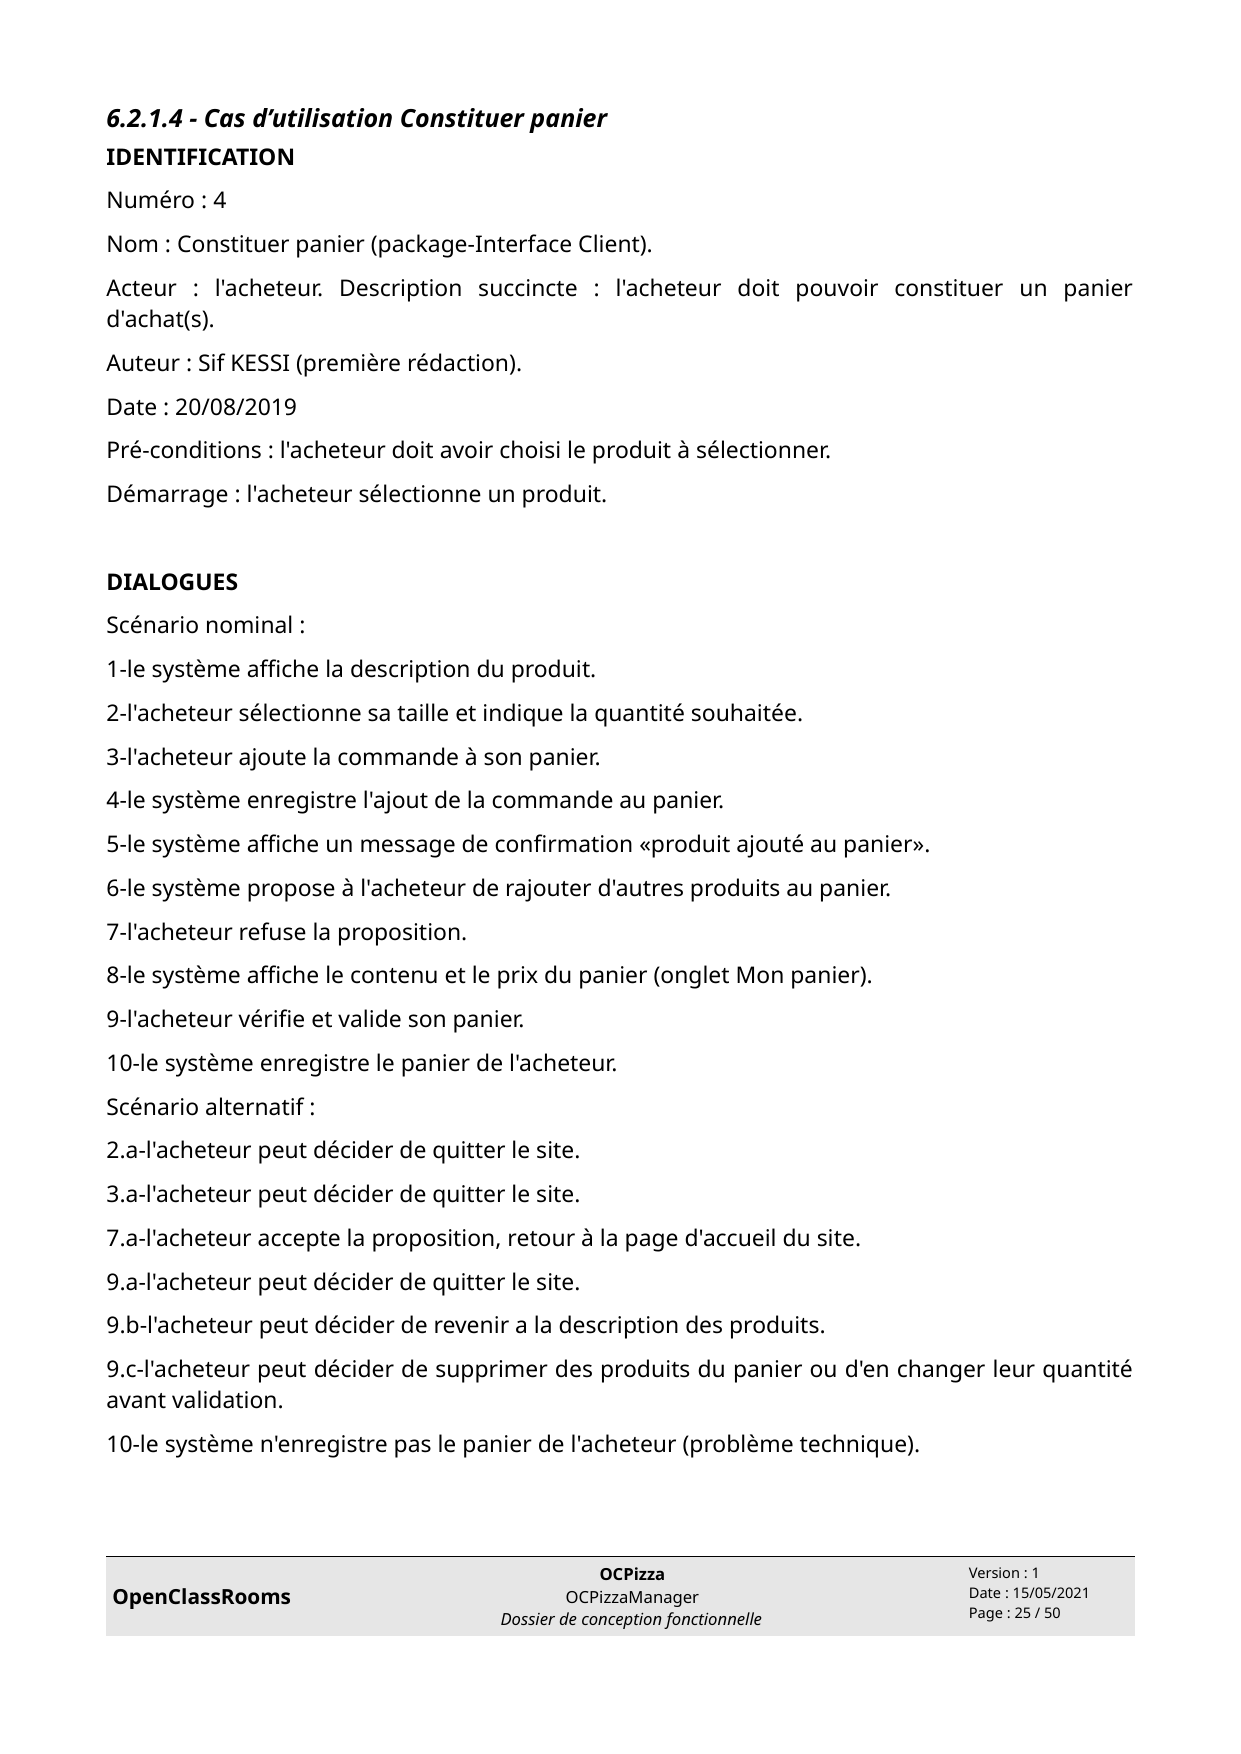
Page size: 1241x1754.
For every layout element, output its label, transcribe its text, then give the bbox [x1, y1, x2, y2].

text 8-le système affiche le contenu et le prix du panier (onglet Mon panier). [106, 959, 1134, 991]
text Acteur : l'acheteur. Description succincte : l'acheteur doit pouvoir constituer un panier d'achat(s). [106, 272, 1134, 334]
text 2.a-l'acheteur peut décider de quitter le site. [106, 1134, 1134, 1166]
text Démarrage : l'acheteur sélectionne un produit. [106, 478, 1134, 509]
text 9.a-l'acheteur peut décider de quitter le site. [106, 1266, 1134, 1297]
text 6-le système propose à l'acheteur de rajouter d'autres produits au panier. [106, 872, 1134, 903]
text Date : 20/08/2019 [106, 391, 1134, 422]
text Numéro : 4 [106, 184, 1134, 216]
text 9.b-l'acheteur peut décider de revenir a la description des produits. [106, 1309, 1134, 1341]
text Auteur : Sif KESSI (première rédaction). [106, 347, 1134, 378]
text 3.a-l'acheteur peut décider de quitter le site. [106, 1178, 1134, 1209]
text 1-le système affiche la description du produit. [106, 653, 1134, 684]
text Scénario nominal : [106, 609, 1134, 641]
text 3-l'acheteur ajoute la commande à son panier. [106, 741, 1134, 772]
text 7-l'acheteur refuse la proposition. [106, 916, 1134, 947]
text 5-le système affiche un message de confirmation «produit ajouté au panier». [106, 828, 1134, 859]
text Nom : Constituer panier (package-Interface Client). [106, 228, 1134, 259]
text 9-l'acheteur vérifie et valide son panier. [106, 1003, 1134, 1034]
text Pré-conditions : l'acheteur doit avoir choisi le produit à sélectionner. [106, 434, 1134, 466]
text 10-le système enregistre le panier de l'acheteur. [106, 1047, 1134, 1078]
text DIALOGUES [106, 566, 1134, 597]
text 9.c-l'acheteur peut décider de supprimer des produits du panier ou d'en changer leur quantité avant validation. [106, 1353, 1134, 1416]
text Scénario alternatif : [106, 1091, 1134, 1122]
text 4-le système enregistre l'ajout de la commande au panier. [106, 784, 1134, 816]
text IDENTIFICATION [106, 141, 1134, 172]
text 10-le système n'enregistre pas le panier de l'acheteur (problème technique). [106, 1428, 1134, 1459]
text 2-l'acheteur sélectionne sa taille et indique la quantité souhaitée. [106, 697, 1134, 728]
subtitle Cas d’utilisation Constituer panier [106, 100, 1134, 134]
text 7.a-l'acheteur accepte la proposition, retour à la page d'accueil du site. [106, 1222, 1134, 1253]
